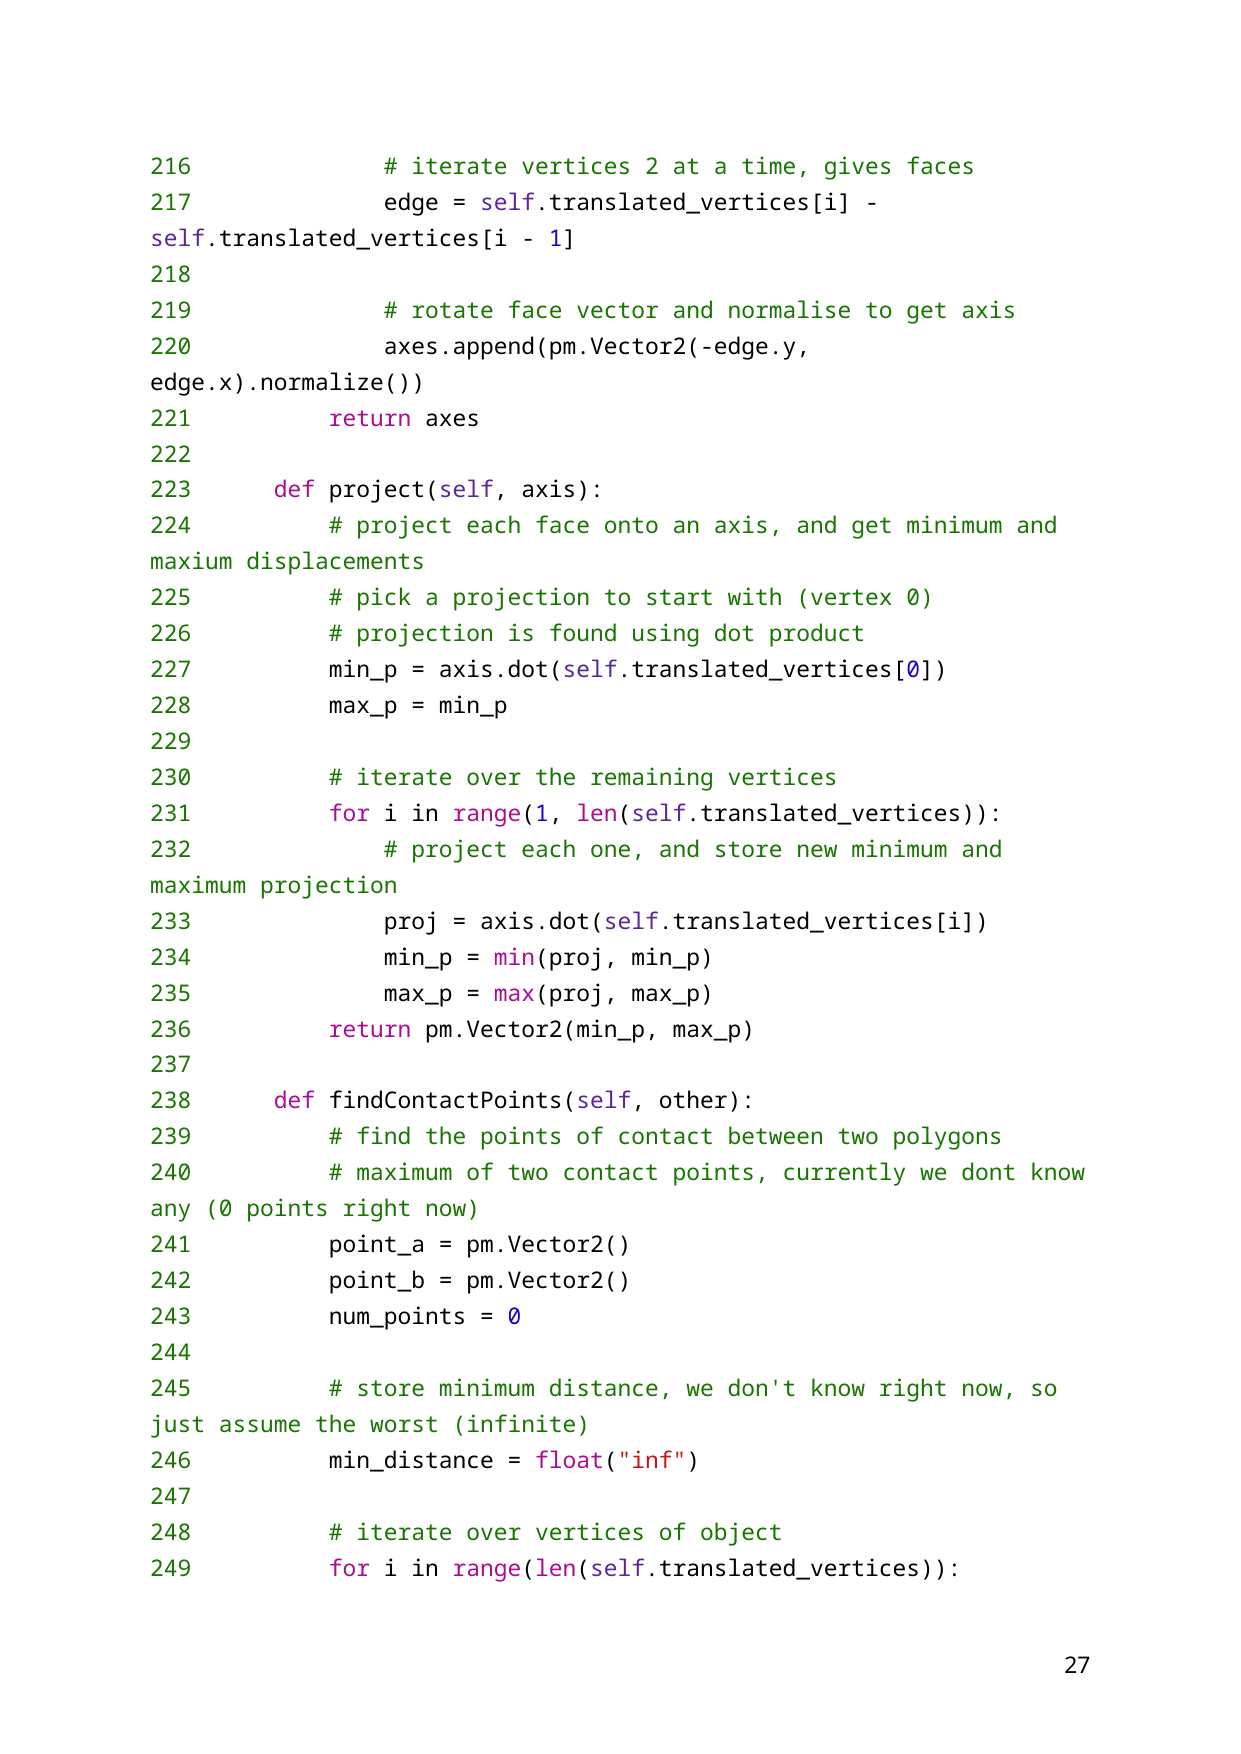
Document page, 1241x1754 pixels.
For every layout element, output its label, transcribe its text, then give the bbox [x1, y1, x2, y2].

text 229 [150, 725, 1090, 756]
text 243 num_points = 0 [150, 1300, 1090, 1331]
text 239 # find the points of contact between two polygons [150, 1120, 1090, 1152]
text 226 # projection is found using dot product [150, 617, 1090, 648]
text 238 def findContactPoints(self, other): [150, 1084, 1090, 1116]
text 227 min_p = axis.dot(self.translated_vertices[0]) [150, 653, 1090, 684]
text 232 # project each one, and store new minimum and maximum projection [150, 833, 1090, 900]
text 247 [150, 1480, 1090, 1511]
text 231 for i in range(1, len(self.translated_vertices)): [150, 797, 1090, 828]
text 224 # project each face onto an axis, and get minimum and maxium displacements [150, 509, 1090, 577]
text 248 # iterate over vertices of object [150, 1516, 1090, 1547]
text 241 point_a = pm.Vector2() [150, 1228, 1090, 1259]
text 242 point_b = pm.Vector2() [150, 1264, 1090, 1295]
text 249 for i in range(len(self.translated_vertices)): [150, 1552, 1090, 1583]
text 234 min_p = min(proj, min_p) [150, 941, 1090, 972]
text 219 # rotate face vector and normalise to get axis [150, 294, 1090, 325]
text 244 [150, 1336, 1090, 1367]
text 225 # pick a projection to start with (vertex 0) [150, 581, 1090, 612]
text 228 max_p = min_p [150, 689, 1090, 720]
text 246 min_distance = float("inf") [150, 1444, 1090, 1475]
text 218 [150, 258, 1090, 289]
text 240 # maximum of two contact points, currently we dont know any (0 points right now) [150, 1156, 1090, 1223]
text 230 # iterate over the remaining vertices [150, 761, 1090, 792]
text 235 max_p = max(proj, max_p) [150, 977, 1090, 1008]
text 217 edge = self.translated_vertices[i] - self.translated_vertices[i - 1] [150, 186, 1090, 253]
text 216 # iterate vertices 2 at a time, gives faces [150, 150, 1090, 181]
text 222 [150, 437, 1090, 469]
text 221 return axes [150, 402, 1090, 433]
text 245 # store minimum distance, we don't know right now, so just assume the worst (infinite) [150, 1372, 1090, 1439]
text 220 axes.append(pm.Vector2(-edge.y, edge.x).normalize()) [150, 330, 1090, 397]
text 233 proj = axis.dot(self.translated_vertices[i]) [150, 905, 1090, 936]
text 237 [150, 1048, 1090, 1080]
text 236 return pm.Vector2(min_p, max_p) [150, 1012, 1090, 1044]
text 223 def project(self, axis): [150, 473, 1090, 505]
